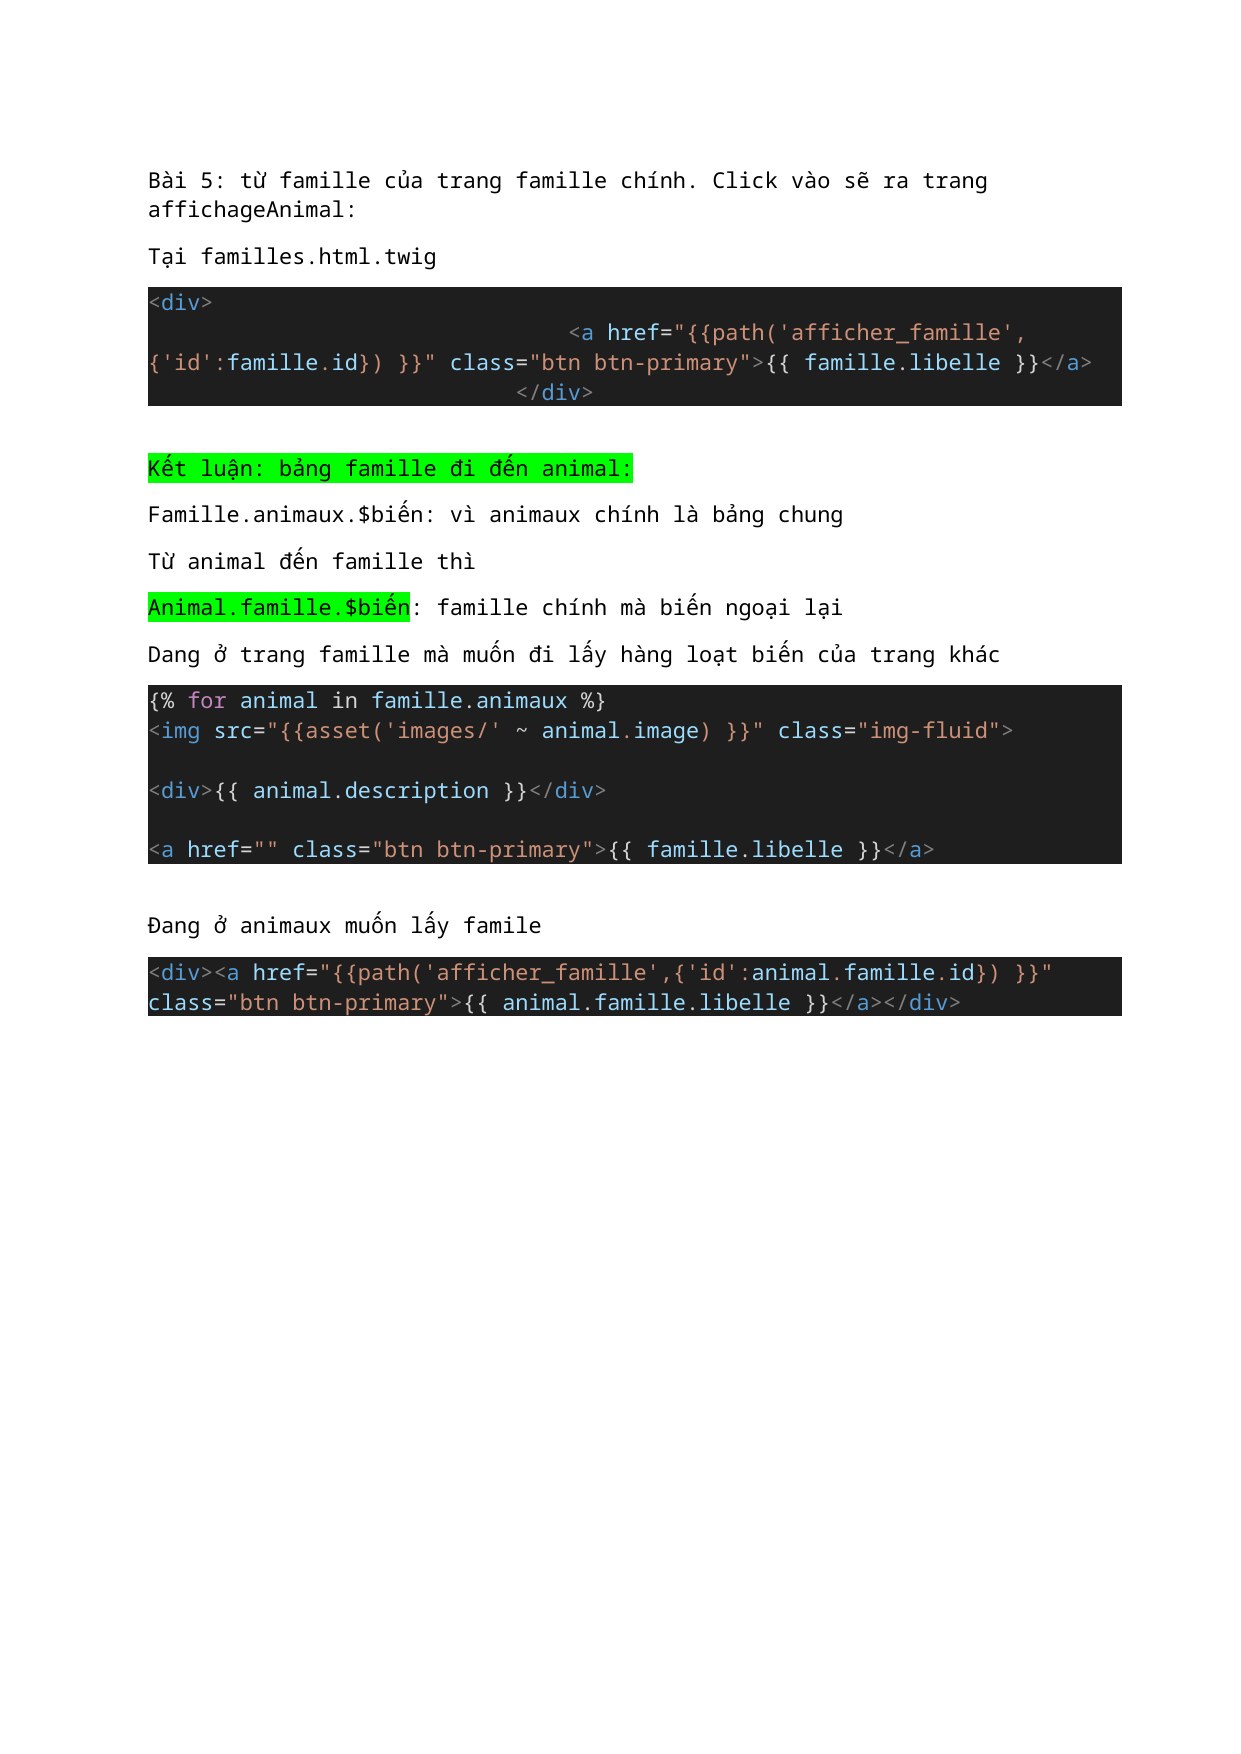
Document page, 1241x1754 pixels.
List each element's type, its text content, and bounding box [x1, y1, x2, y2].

text Kết luận: bảng famille đi đến animal: [148, 453, 1122, 483]
text Dang ở trang famille mà muốn đi lấy hàng loạt biến của trang khác [148, 639, 1122, 668]
text Animal.famille.$biến: famille chính mà biến ngoại lại [148, 592, 1122, 622]
text <div><a href="{{path('afficher_famille',{'id':animal.famille.id}) }}" class="btn btn-primary">{{ animal.famille.libelle }}</a></div> [148, 957, 1122, 1016]
text Famille.animaux.$biến: vì animaux chính là bảng chung [148, 499, 1122, 529]
text Từ animal đến famille thì [148, 546, 1122, 576]
text <div> [148, 287, 1122, 317]
text <div>{{ animal.description }}</div> [148, 774, 1122, 804]
text <img src="{{asset('images/' ~ animal.image) }}" class="img-fluid"> [148, 715, 1122, 745]
text <a href="" class="btn btn-primary">{{ famille.libelle }}</a> [148, 834, 1122, 864]
text Tại familles.html.twig [148, 241, 1122, 271]
text Đang ở animaux muốn lấy famile [148, 910, 1122, 940]
text Bài 5: từ famille của trang famille chính. Click vào sẽ ra trang affichageAnimal: [148, 164, 1122, 224]
text {% for animal in famille.animaux %} [148, 685, 1122, 715]
text </div> [148, 377, 1122, 406]
text <a href="{{path('afficher_famille',{'id':famille.id}) }}" class="btn btn-primary">{{ famille.libelle }}</a> [148, 317, 1122, 377]
